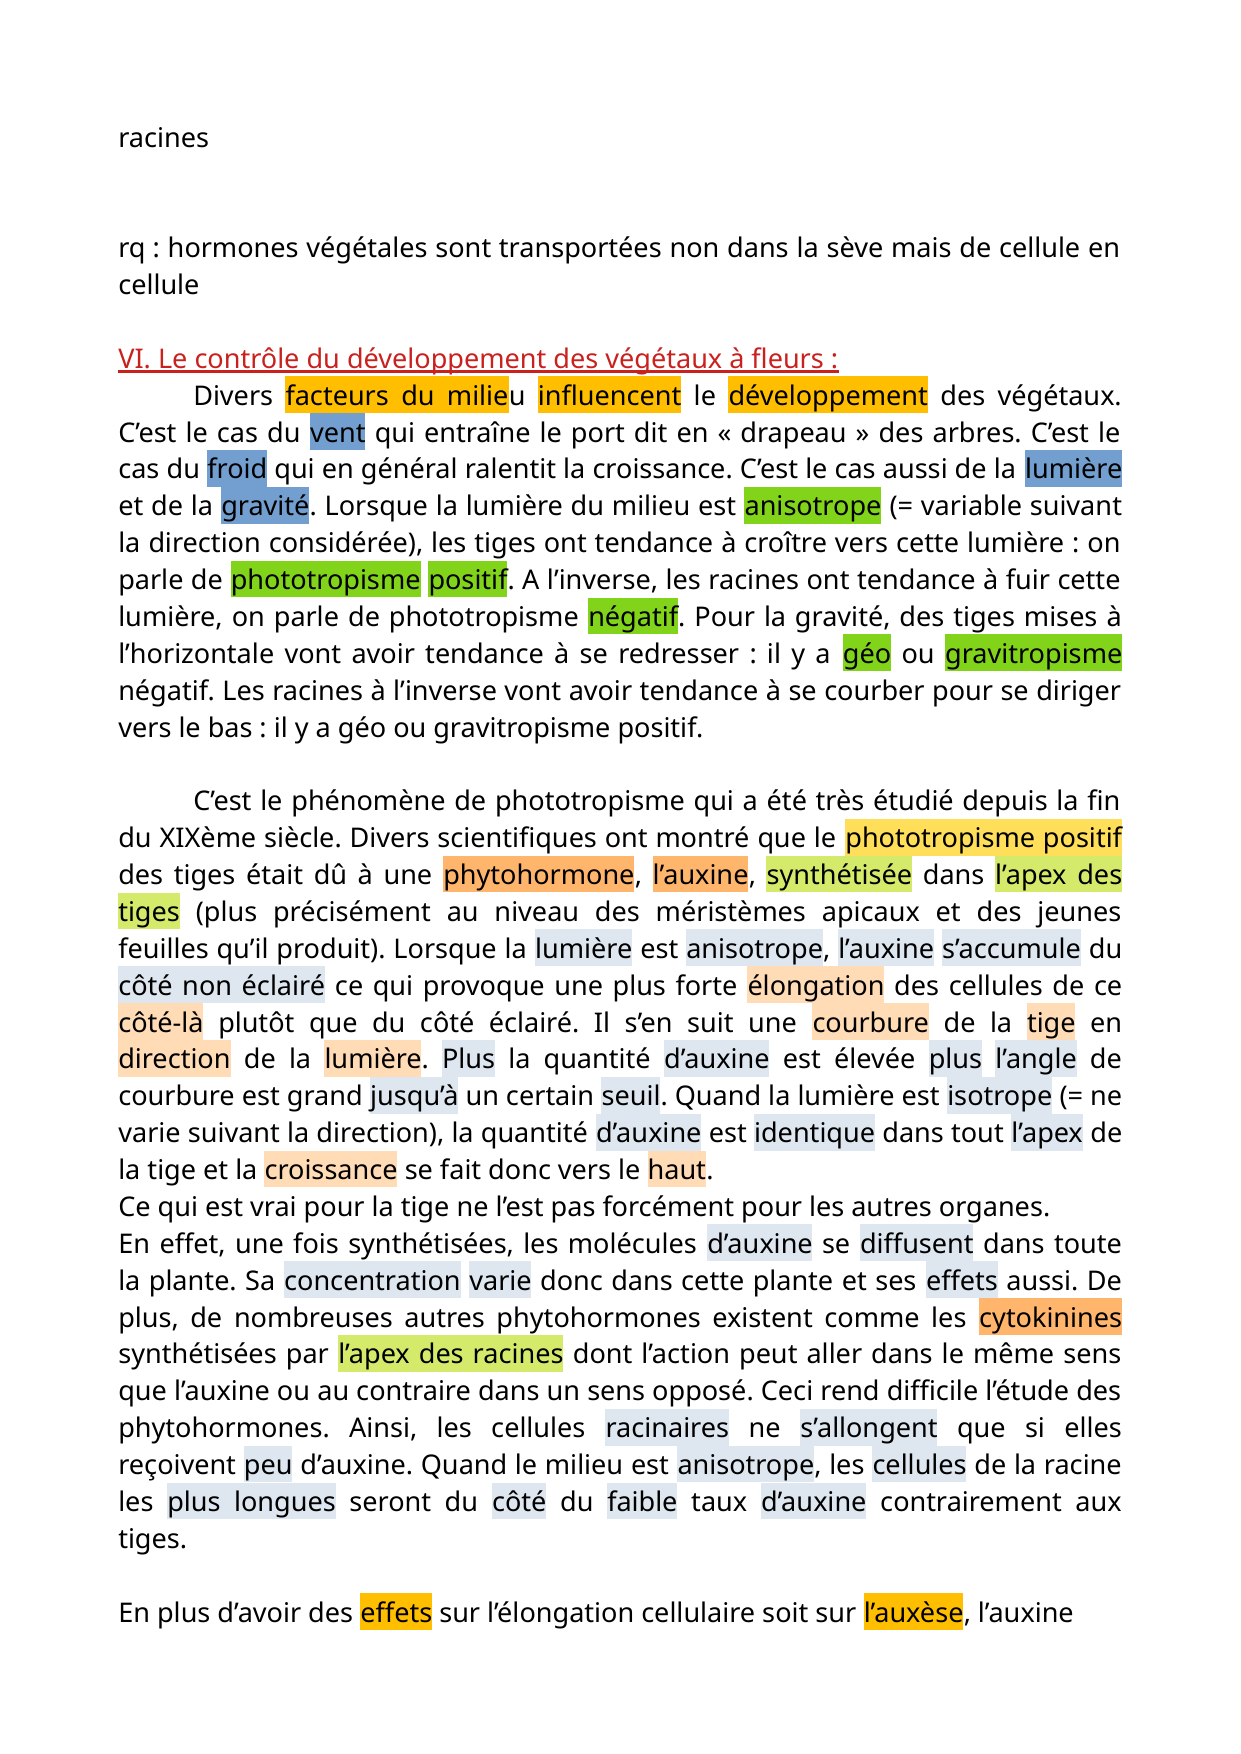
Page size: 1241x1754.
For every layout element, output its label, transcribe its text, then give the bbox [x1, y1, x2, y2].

text Ce qui est vrai pour la tige ne l’est pas forcément pour les autres organes. [118, 1187, 1122, 1224]
text VI. Le contrôle du développement des végétaux à fleurs : [118, 339, 1122, 376]
text racines [118, 118, 1122, 155]
text Divers facteurs du milieu influencent le développement des végétaux. C’est le cas du vent qui entraîne le port dit en « drapeau » des arbres. C’est le cas du froid qui en général ralentit la croissance. C’est le cas aussi de la lumière et de la gravité. Lorsque la lumière du milieu est anisotrope (= variable suivant la direction considérée), les tiges ont tendance à croître vers cette lumière : on parle de phototropisme positif. A l’inverse, les racines ont tendance à fuir cette lumière, on parle de phototropisme négatif. Pour la gravité, des tiges mises à l’horizontale vont avoir tendance à se redresser : il y a géo ou gravitropisme négatif. Les racines à l’inverse vont avoir tendance à se courber pour se diriger vers le bas : il y a géo ou gravitropisme positif. [118, 376, 1122, 745]
text En plus d’avoir des effets sur l’élongation cellulaire soit sur l’auxèse, l’auxine [118, 1593, 1122, 1630]
text rq : hormones végétales sont transportées non dans la sève mais de cellule en cellule [118, 229, 1122, 302]
text En effet, une fois synthétisées, les molécules d’auxine se diffusent dans toute la plante. Sa concentration varie donc dans cette plante et ses effets aussi. De plus, de nombreuses autres phytohormones existent comme les cytokinines synthétisées par l’apex des racines dont l’action peut aller dans le même sens que l’auxine ou au contraire dans un sens opposé. Ceci rend difficile l’étude des phytohormones. Ainsi, les cellules racinaires ne s’allongent que si elles reçoivent peu d’auxine. Quand le milieu est anisotrope, les cellules de la racine les plus longues seront du côté du faible taux d’auxine contrairement aux tiges. [118, 1224, 1122, 1556]
text C’est le phénomène de phototropisme qui a été très étudié depuis la fin du XIXème siècle. Divers scientifiques ont montré que le phototropisme positif des tiges était dû à une phytohormone, l’auxine, synthétisée dans l’apex des tiges (plus précisément au niveau des méristèmes apicaux et des jeunes feuilles qu’il produit). Lorsque la lumière est anisotrope, l’auxine s’accumule du côté non éclairé ce qui provoque une plus forte élongation des cellules de ce côté-là plutôt que du côté éclairé. Il s’en suit une courbure de la tige en direction de la lumière. Plus la quantité d’auxine est élevée plus l’angle de courbure est grand jusqu’à un certain seuil. Quand la lumière est isotrope (= ne varie suivant la direction), la quantité d’auxine est identique dans tout l’apex de la tige et la croissance se fait donc vers le haut. [118, 782, 1122, 1187]
